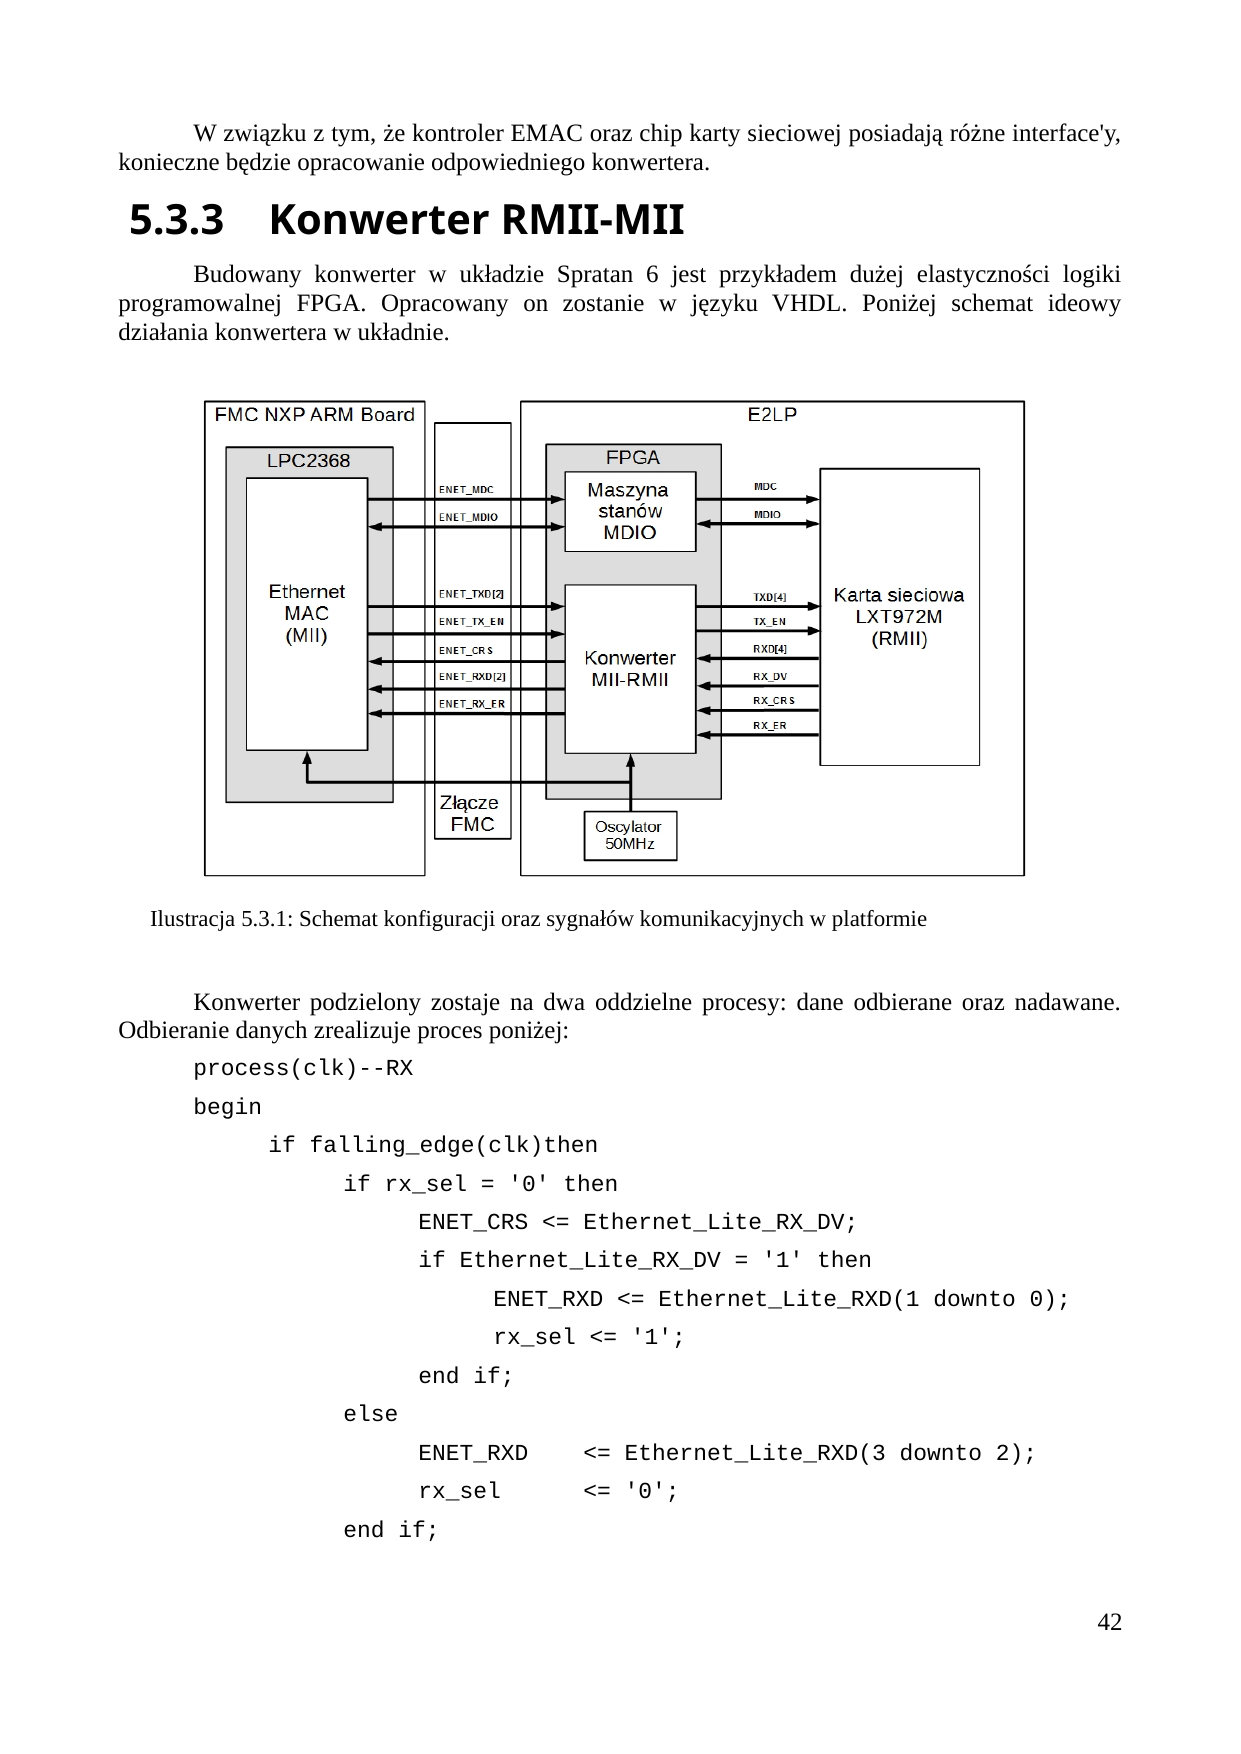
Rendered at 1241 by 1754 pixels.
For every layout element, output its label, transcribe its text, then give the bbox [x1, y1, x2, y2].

subtitle Konwerter RMII-MII [118, 190, 1122, 247]
text Budowany konwerter w układzie Spratan 6 jest przykładem dużej elastyczności logiki programowalnej FPGA. Opracowany on zostanie w języku VHDL. Poniżej schemat ideowy działania konwertera w układnie. [118, 259, 1122, 346]
text if falling_edge(clk)then [118, 1133, 1122, 1159]
text process(clk)--RX [118, 1057, 1122, 1083]
text if rx_sel = '0' then [118, 1172, 1122, 1198]
text ENET_RXD <= Ethernet_Lite_RXD(1 downto 0); [118, 1287, 1122, 1313]
picture [150, 370, 1071, 905]
text if Ethernet_Lite_RX_DV = '1' then [118, 1249, 1122, 1275]
text rx_sel <= '0'; [118, 1479, 1122, 1505]
text ENET_CRS <= Ethernet_Lite_RX_DV; [118, 1210, 1122, 1236]
text end if; [118, 1518, 1122, 1544]
text W związku z tym, że kontroler EMAC oraz chip karty sieciowej posiadają różne interface'y, konieczne będzie opracowanie odpowiedniego konwertera. [118, 118, 1122, 176]
text else [118, 1403, 1122, 1428]
text ENET_RXD <= Ethernet_Lite_RXD(3 downto 2); [118, 1441, 1122, 1467]
text rx_sel <= '1'; [118, 1326, 1122, 1352]
text begin [118, 1095, 1122, 1121]
text Konwerter podzielony zostaje na dwa oddzielne procesy: dane odbierane oraz nadawane. Odbieranie danych zrealizuje proces poniżej: [118, 987, 1122, 1044]
text end if; [118, 1364, 1122, 1390]
text Ilustracja 5.3.1: Schemat konfiguracji oraz sygnałów komunikacyjnych w platformie [150, 371, 1090, 931]
